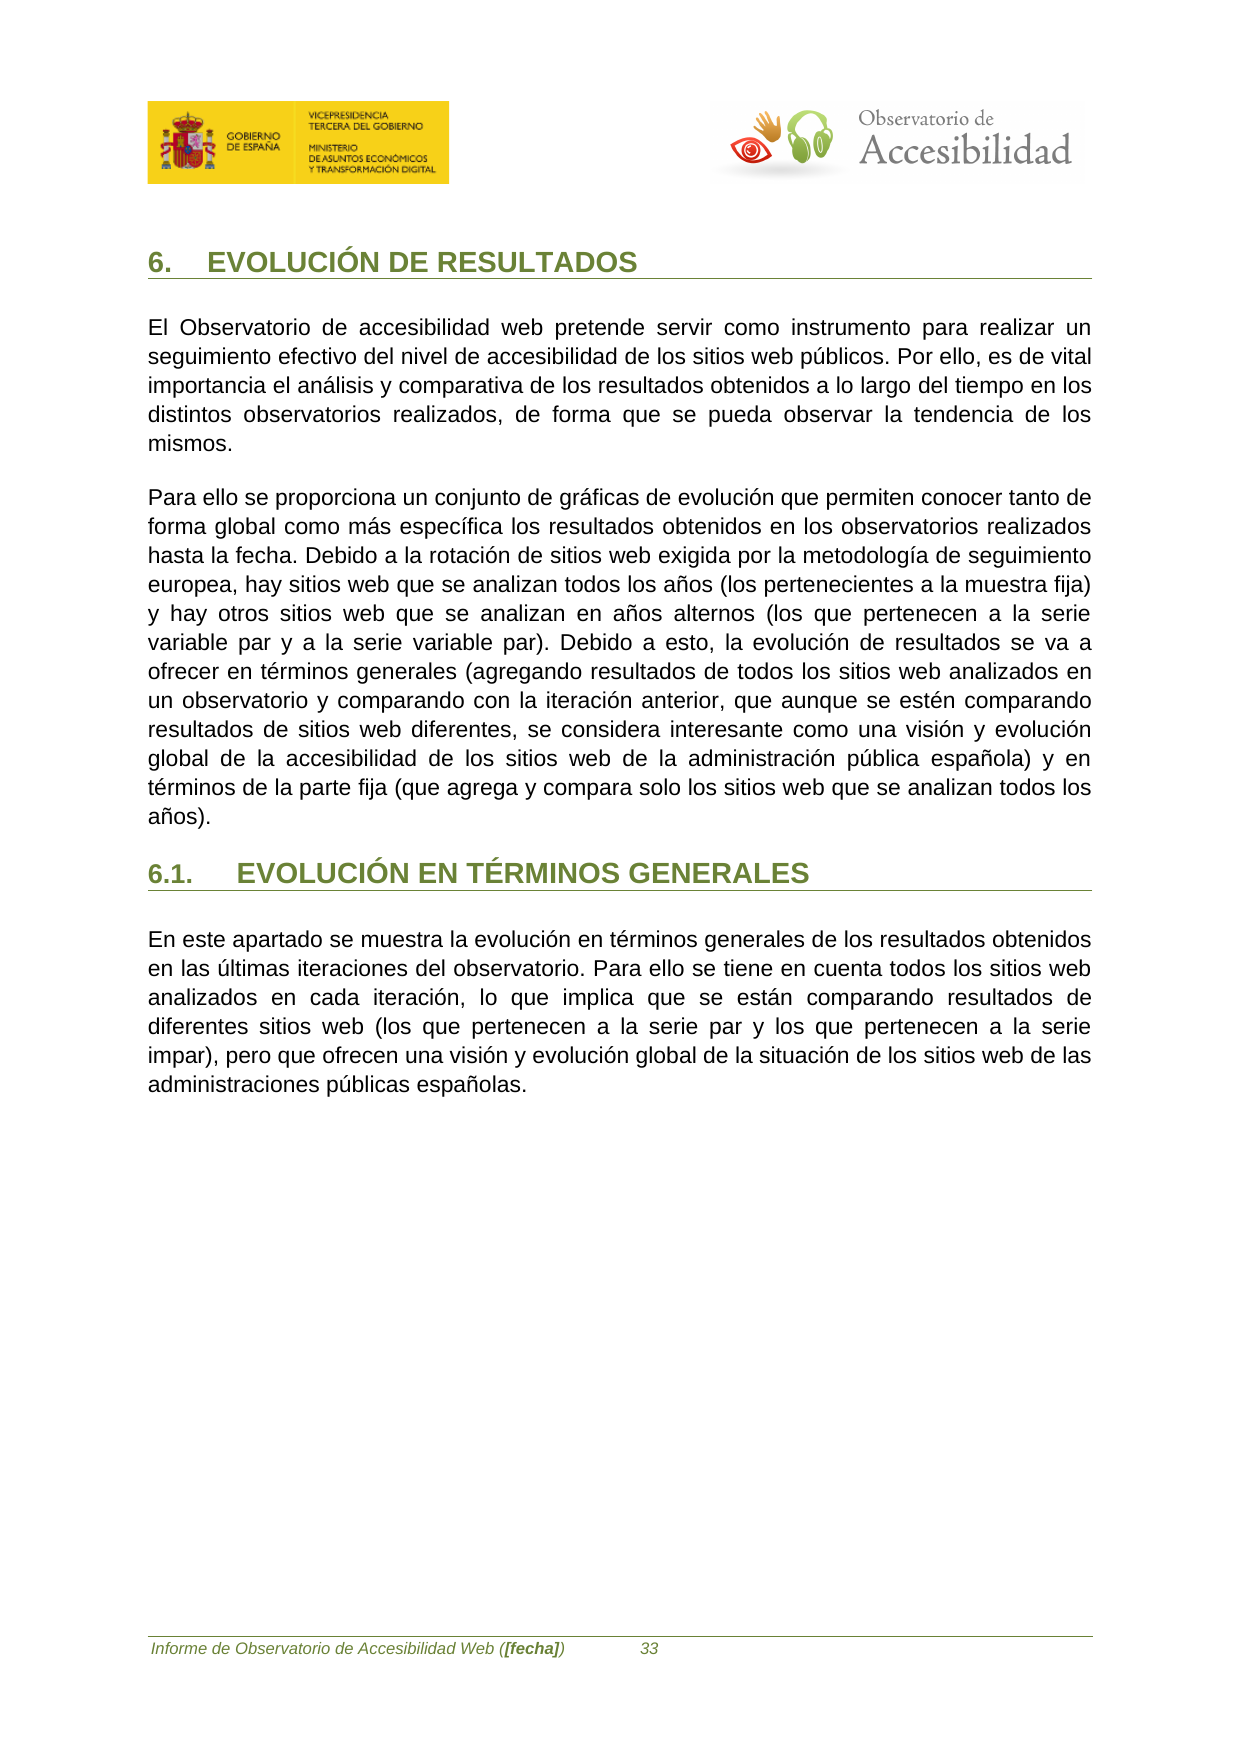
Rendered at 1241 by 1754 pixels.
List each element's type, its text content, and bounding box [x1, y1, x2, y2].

picture [710, 101, 1086, 184]
picture [147, 101, 450, 184]
text Para ello se proporciona un conjunto de gráficas de evolución que permiten conocer tanto de forma global como más específica los resultados obtenidos en los observatorios realizados hasta la fecha. Debido a la rotación de sitios web exigida por la metodología de seguimiento europea, hay sitios web que se analizan todos los años (los pertenecientes a la muestra fija) y hay otros sitios web que se analizan en años alternos (los que pertenecen a la serie variable par y a la serie variable par). Debido a esto, la evolución de resultados se va a ofrecer en términos generales (agregando resultados de todos los sitios web analizados en un observatorio y comparando con la iteración anterior, que aunque se estén comparando resultados de sitios web diferentes, se considera interesante como una visión y evolución global de la accesibilidad de los sitios web de la administración pública española) y en términos de la parte fija (que agrega y compara solo los sitios web que se analizan todos los años). [148, 484, 1092, 829]
text En este apartado se muestra la evolución en términos generales de los resultados obtenidos en las últimas iteraciones del observatorio. Para ello se tiene en cuenta todos los sitios web analizados en cada iteración, lo que implica que se están comparando resultados de diferentes sitios web (los que pertenecen a la serie par y los que pertenecen a la serie impar), pero que ofrecen una visión y evolución global de la situación de los sitios web de las administraciones públicas españolas. [148, 926, 1092, 1097]
subtitle Evolución de resultados [148, 245, 1092, 278]
text El Observatorio de accesibilidad web pretende servir como instrumento para realizar un seguimiento efectivo del nivel de accesibilidad de los sitios web públicos. Por ello, es de vital importancia el análisis y comparativa de los resultados obtenidos a lo largo del tiempo en los distintos observatorios realizados, de forma que se pueda observar la tendencia de los mismos. [148, 314, 1092, 456]
subtitle Evolución en términos generales [148, 857, 1092, 890]
